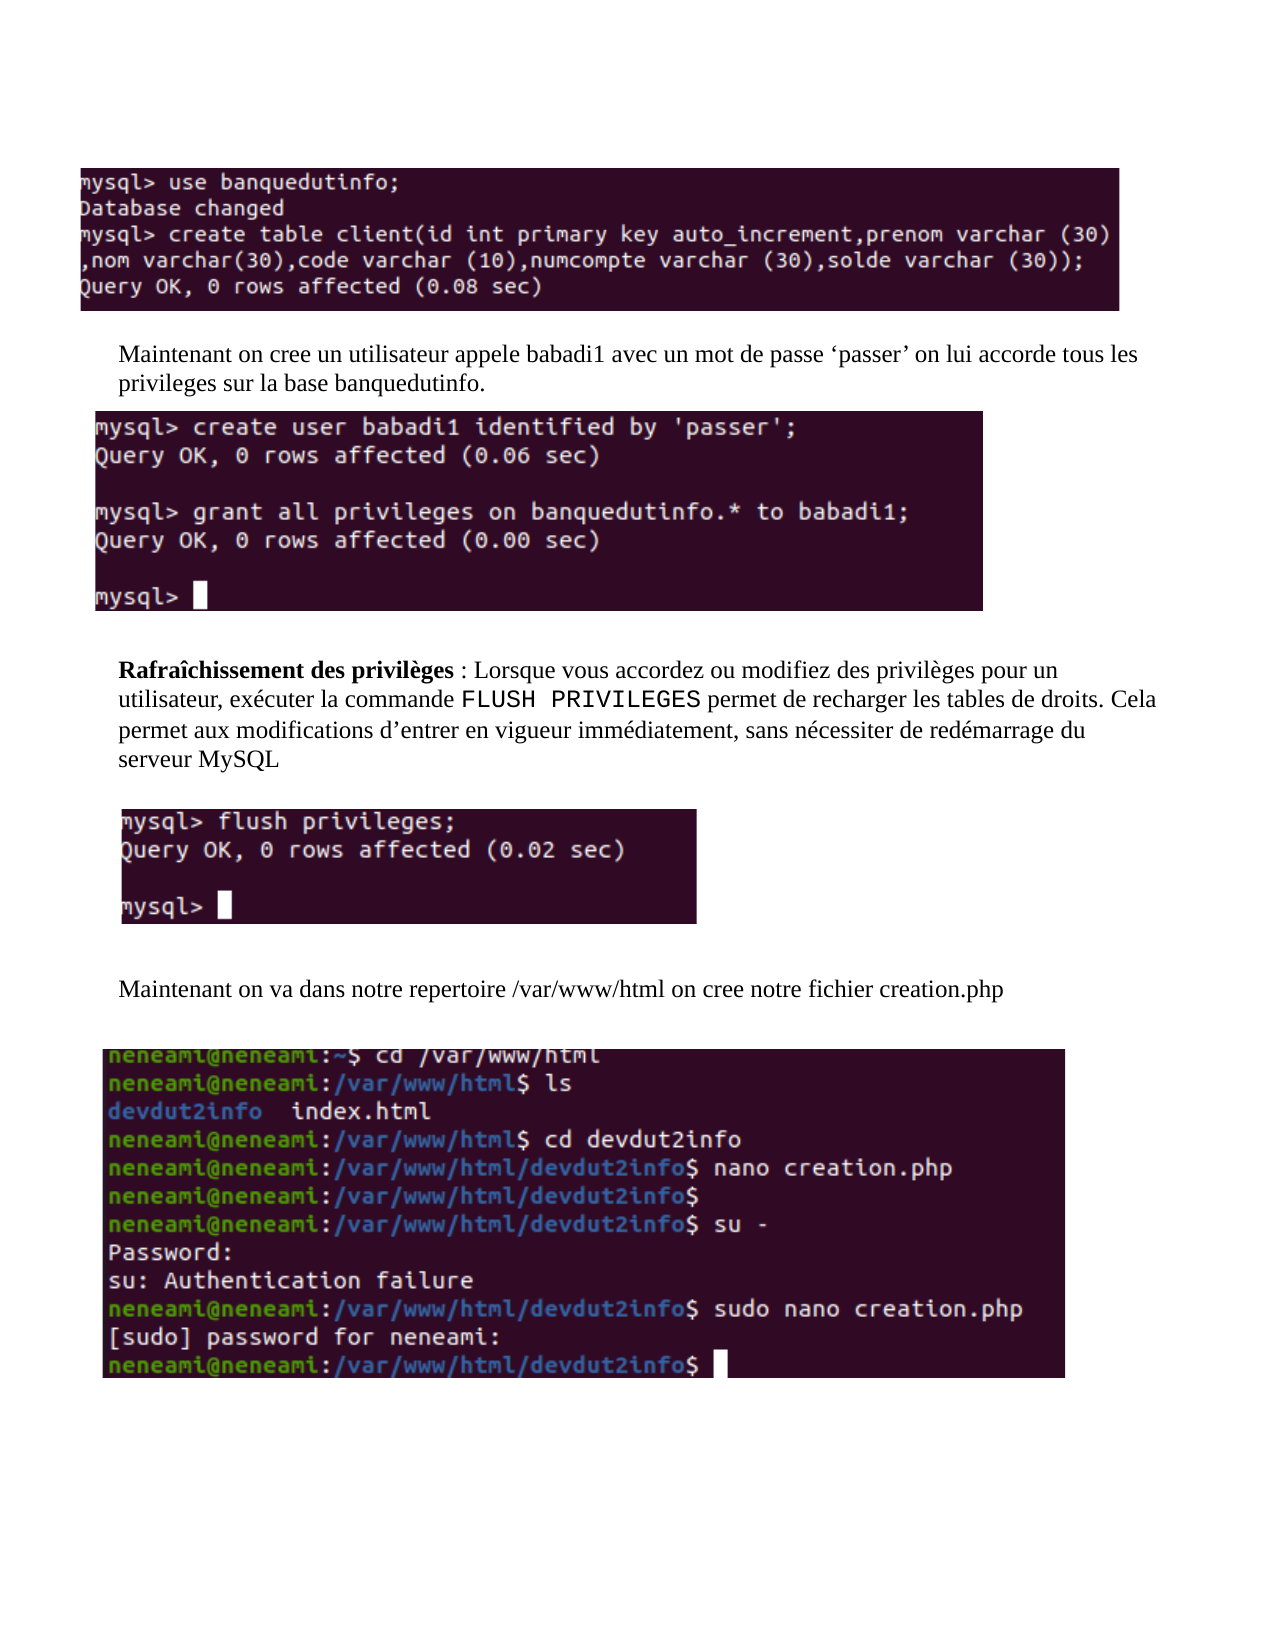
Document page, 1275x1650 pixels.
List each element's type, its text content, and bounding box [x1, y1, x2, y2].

text Maintenant on va dans notre repertoire /var/www/html on cree notre fichier creation.php [118, 974, 1157, 1002]
picture [121, 809, 697, 924]
text Maintenant on cree un utilisateur appele babadi1 avec un mot de passe ‘passer’ on lui accorde tous les privileges sur la base banquedutinfo. [118, 339, 1157, 655]
picture [95, 411, 983, 611]
picture [80, 168, 1120, 311]
text Rafraîchissement des privilèges : Lorsque vous accordez ou modifiez des privilèges pour un utilisateur, exécuter la commande FLUSH PRIVILEGES permet de recharger les tables de droits. Cela permet aux modifications d’entrer en vigueur immédiatement, sans nécessiter de redémarrage du serveur MySQL [118, 655, 1157, 974]
picture [102, 1049, 1066, 1378]
